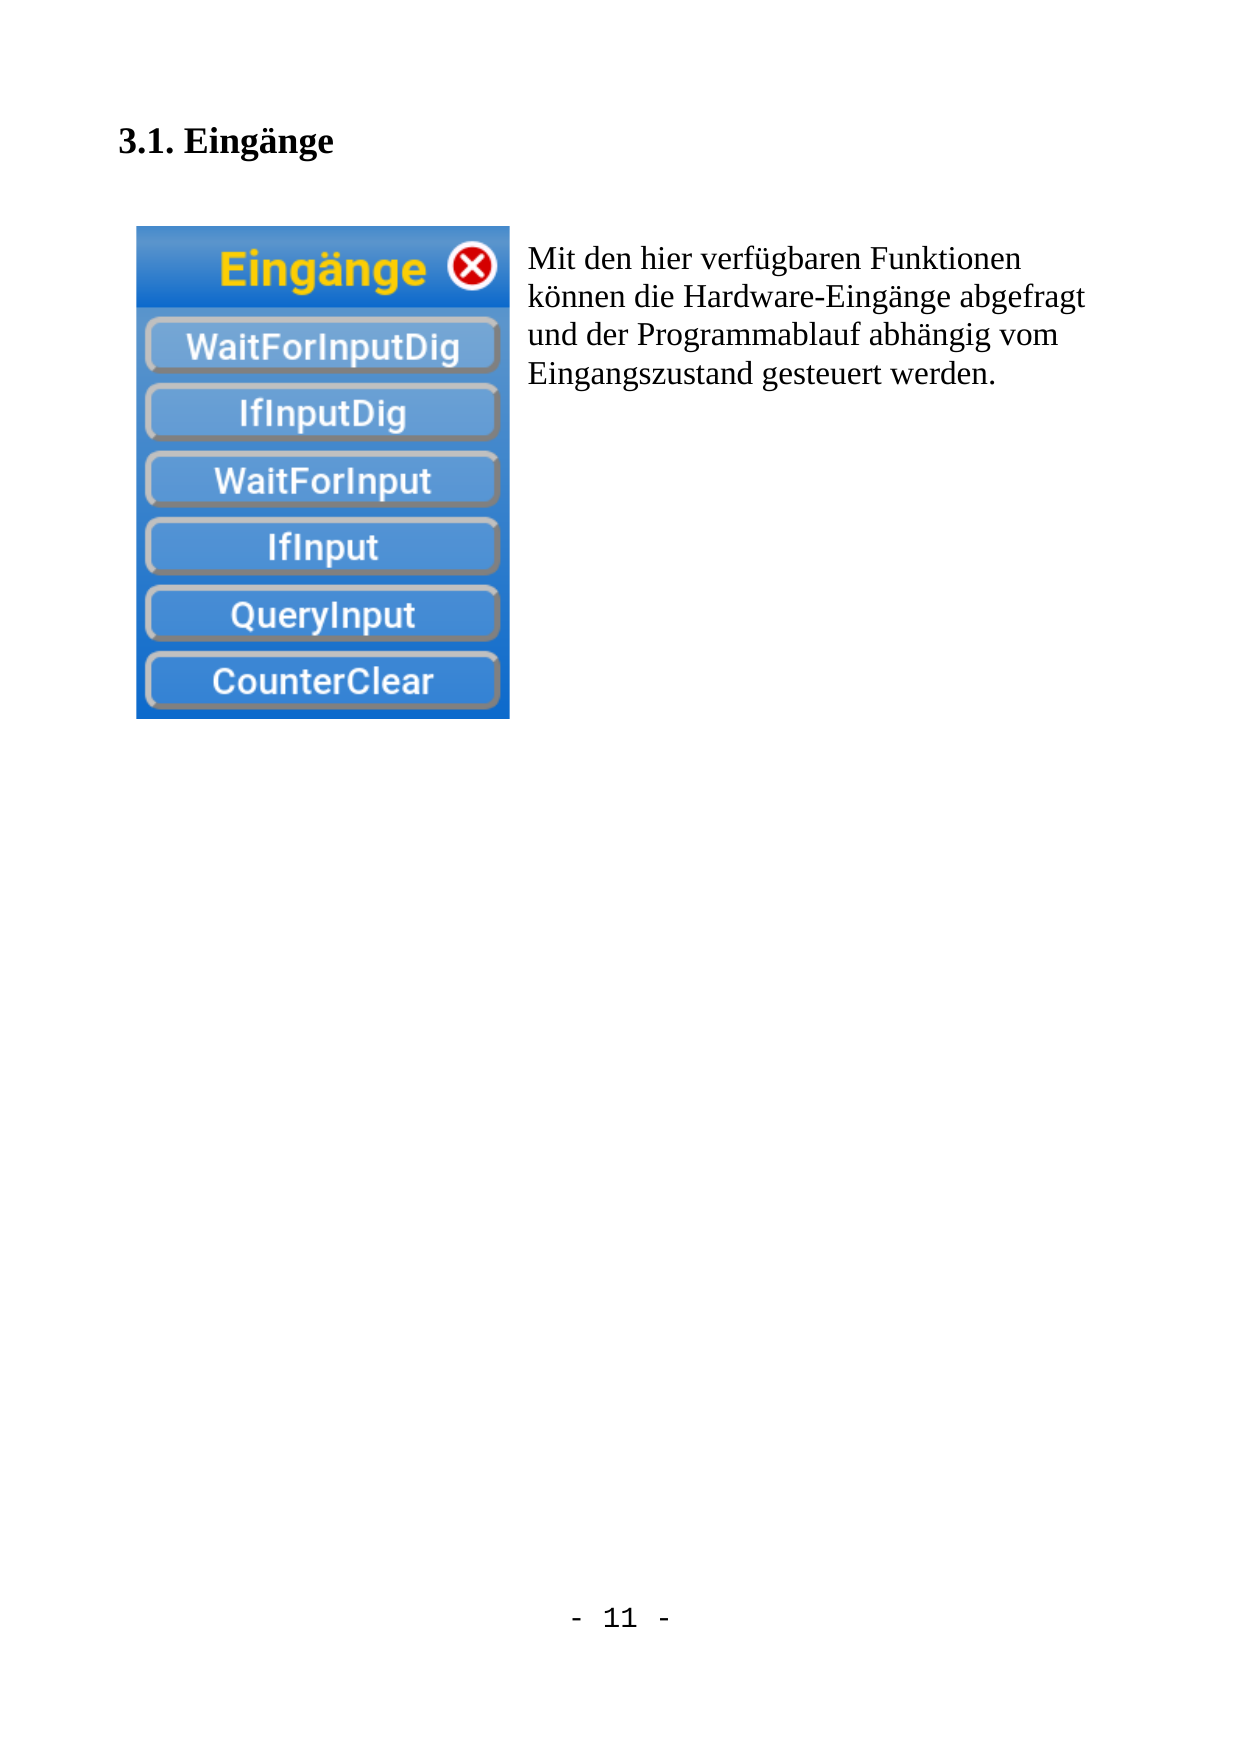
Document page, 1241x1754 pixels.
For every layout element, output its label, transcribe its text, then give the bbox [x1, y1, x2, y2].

text Mit den hier verfügbaren Funktionen können die Hardware-Eingänge abgefragt und der Programmablauf abhängig vom Eingangszustand gesteuert werden. [510, 238, 1122, 391]
text 3.1. Eingänge [118, 118, 1122, 161]
picture [136, 226, 510, 719]
